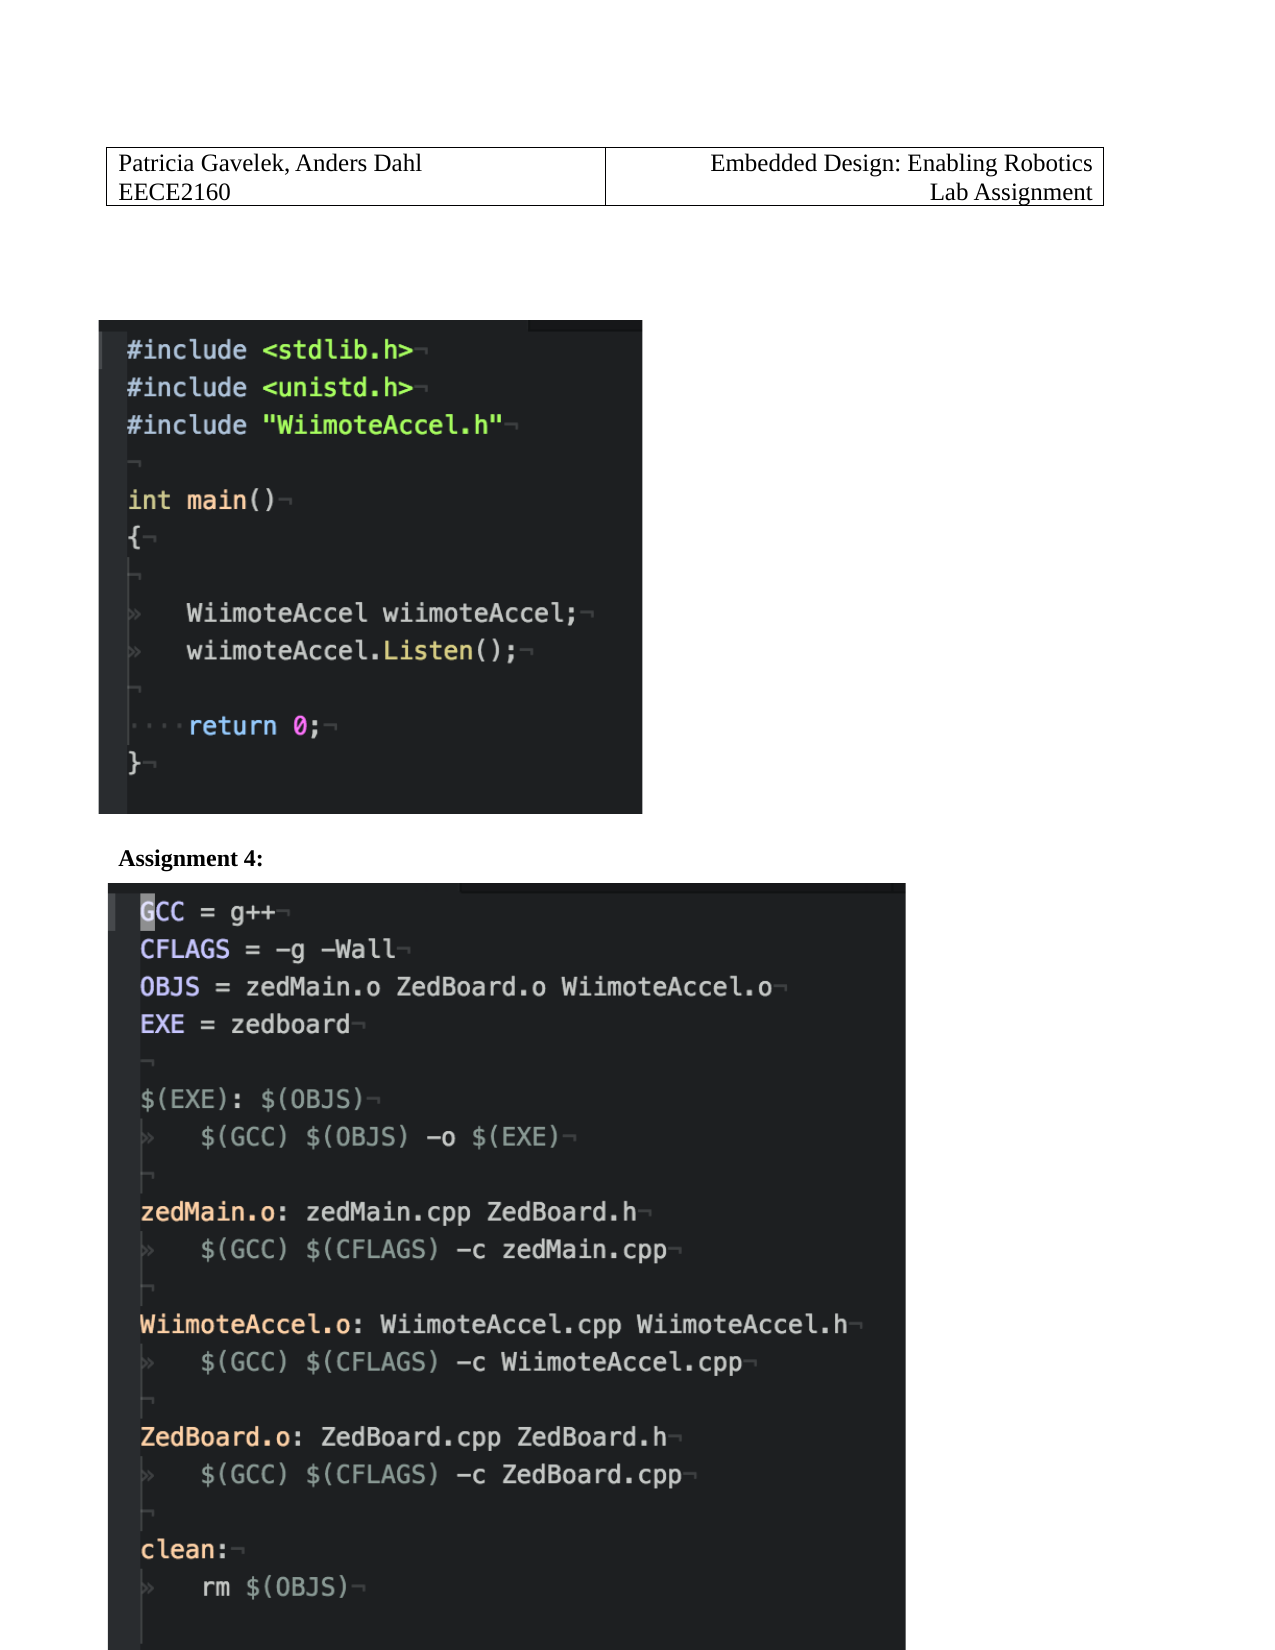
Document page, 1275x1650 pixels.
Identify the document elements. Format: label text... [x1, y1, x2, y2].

picture [98, 320, 643, 814]
text Assignment 4: [118, 844, 1157, 872]
picture [107, 883, 906, 1650]
